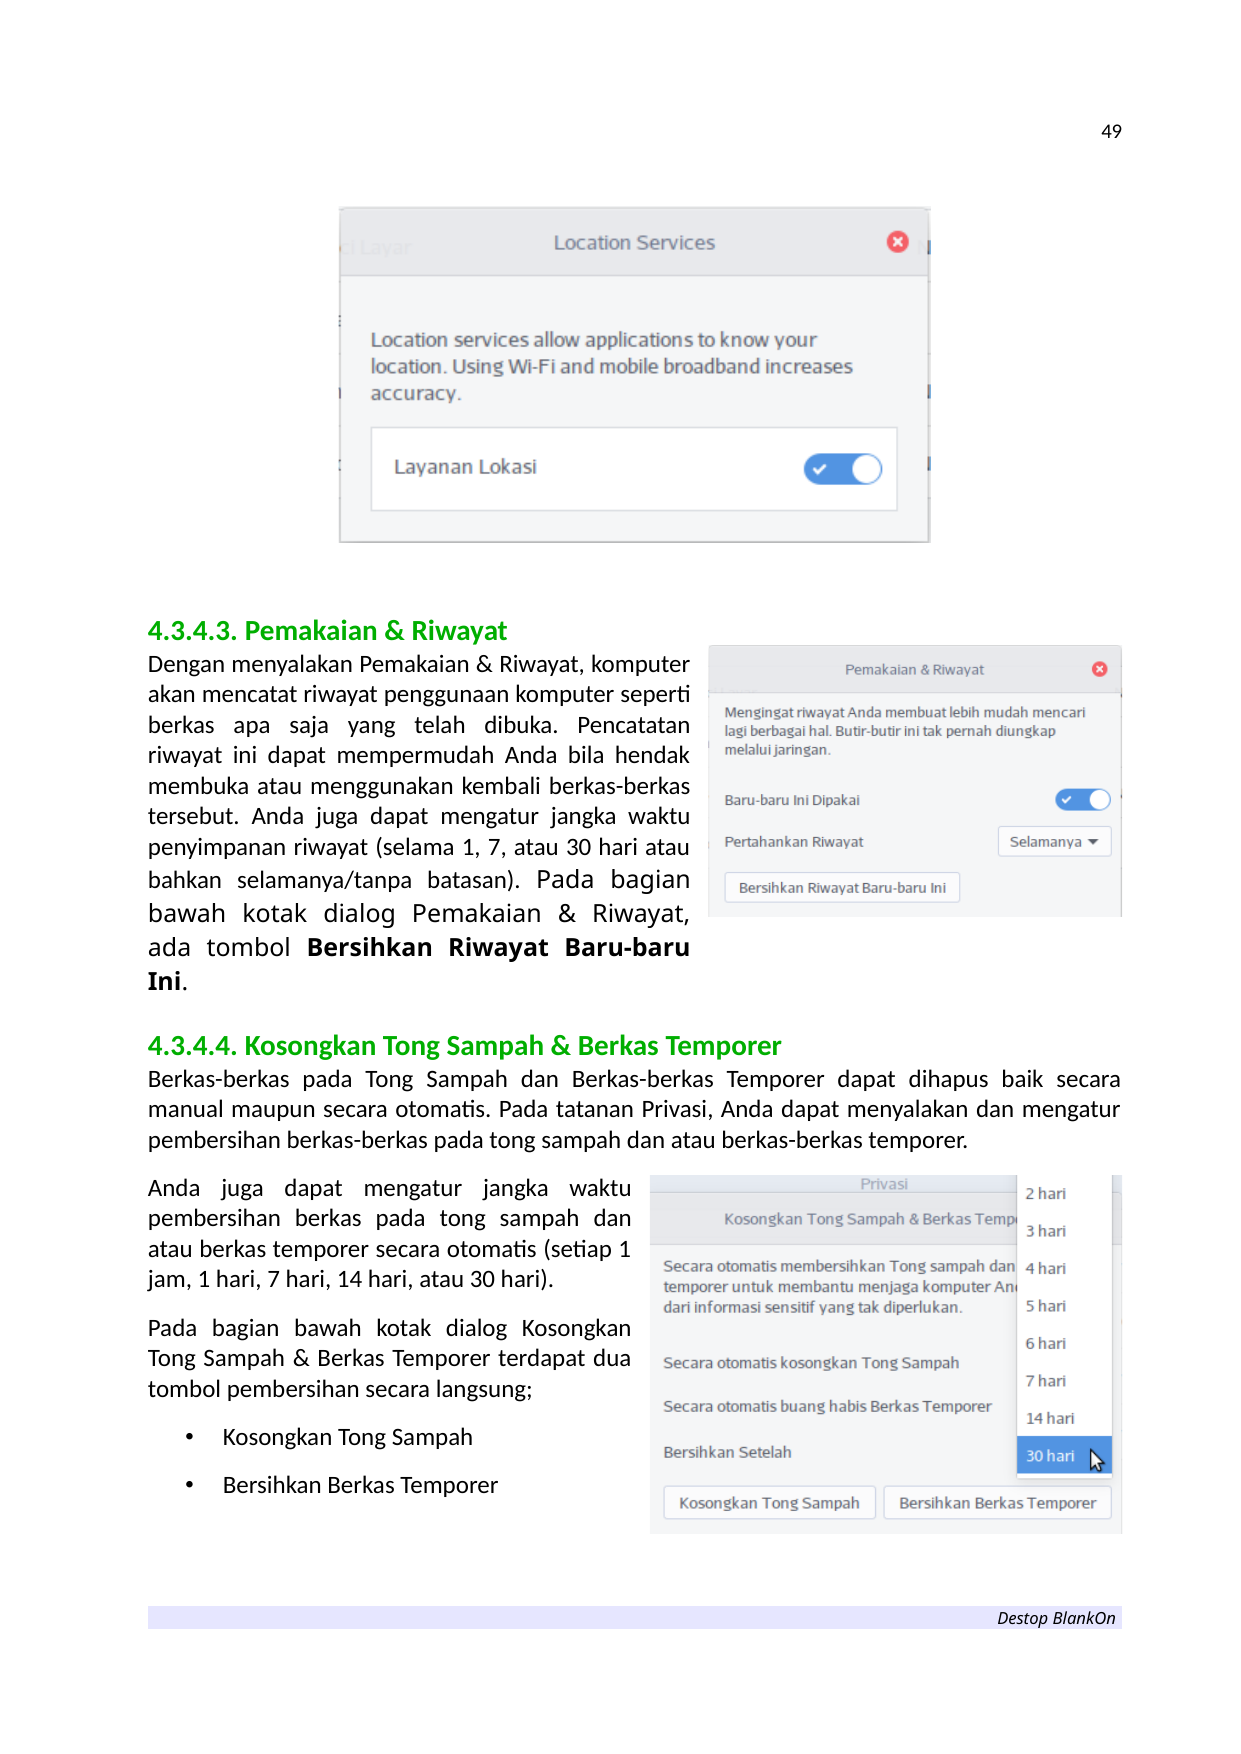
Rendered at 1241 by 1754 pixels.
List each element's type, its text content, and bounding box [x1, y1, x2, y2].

text Dengan menyalakan Pemakaian & Riwayat, komputer akan mencatat riwayat penggunaan komputer seperti berkas apa saja yang telah dibuka. Pencatatan riwayat ini dapat mempermudah Anda bila hendak membuka atau menggunakan kembali berkas-berkas tersebut. Anda juga dapat mengatur jangka waktu penyimpanan riwayat (selama 1, 7, atau 30 hari atau bahkan selamanya/tanpa batasan). Pada bagian bawah kotak dialog Pemakaian & Riwayat, ada tombol Bersihkan Riwayat Baru-baru Ini. [148, 648, 1122, 998]
list Kosongkan Tong Sampah [185, 1421, 649, 1452]
text Berkas-berkas pada Tong Sampah dan Berkas-berkas Temporer dapat dihapus baik secara manual maupun secara otomatis. Pada tatanan Privasi, Anda dapat menyalakan dan mengatur pembersihan berkas-berkas pada tong sampah dan atau berkas-berkas temporer. [148, 1063, 1122, 1154]
list Bersihkan Berkas Temporer [185, 1469, 649, 1500]
picture [338, 206, 931, 543]
subtitle Pemakaian & Riwayat [148, 612, 1122, 648]
picture [708, 645, 1123, 917]
text Anda juga dapat mengatur jangka waktu pembersihan berkas pada tong sampah dan atau berkas temporer secara otomatis (setiap 1 jam, 1 hari, 7 hari, 14 hari, atau 30 hari). [148, 1172, 1122, 1294]
text Pada bagian bawah kotak dialog Kosongkan Tong Sampah & Berkas Temporer terdapat dua tombol pembersihan secara langsung; [148, 1312, 649, 1403]
picture [649, 1175, 1123, 1534]
subtitle Kosongkan Tong Sampah & Berkas Temporer [148, 1027, 1122, 1063]
